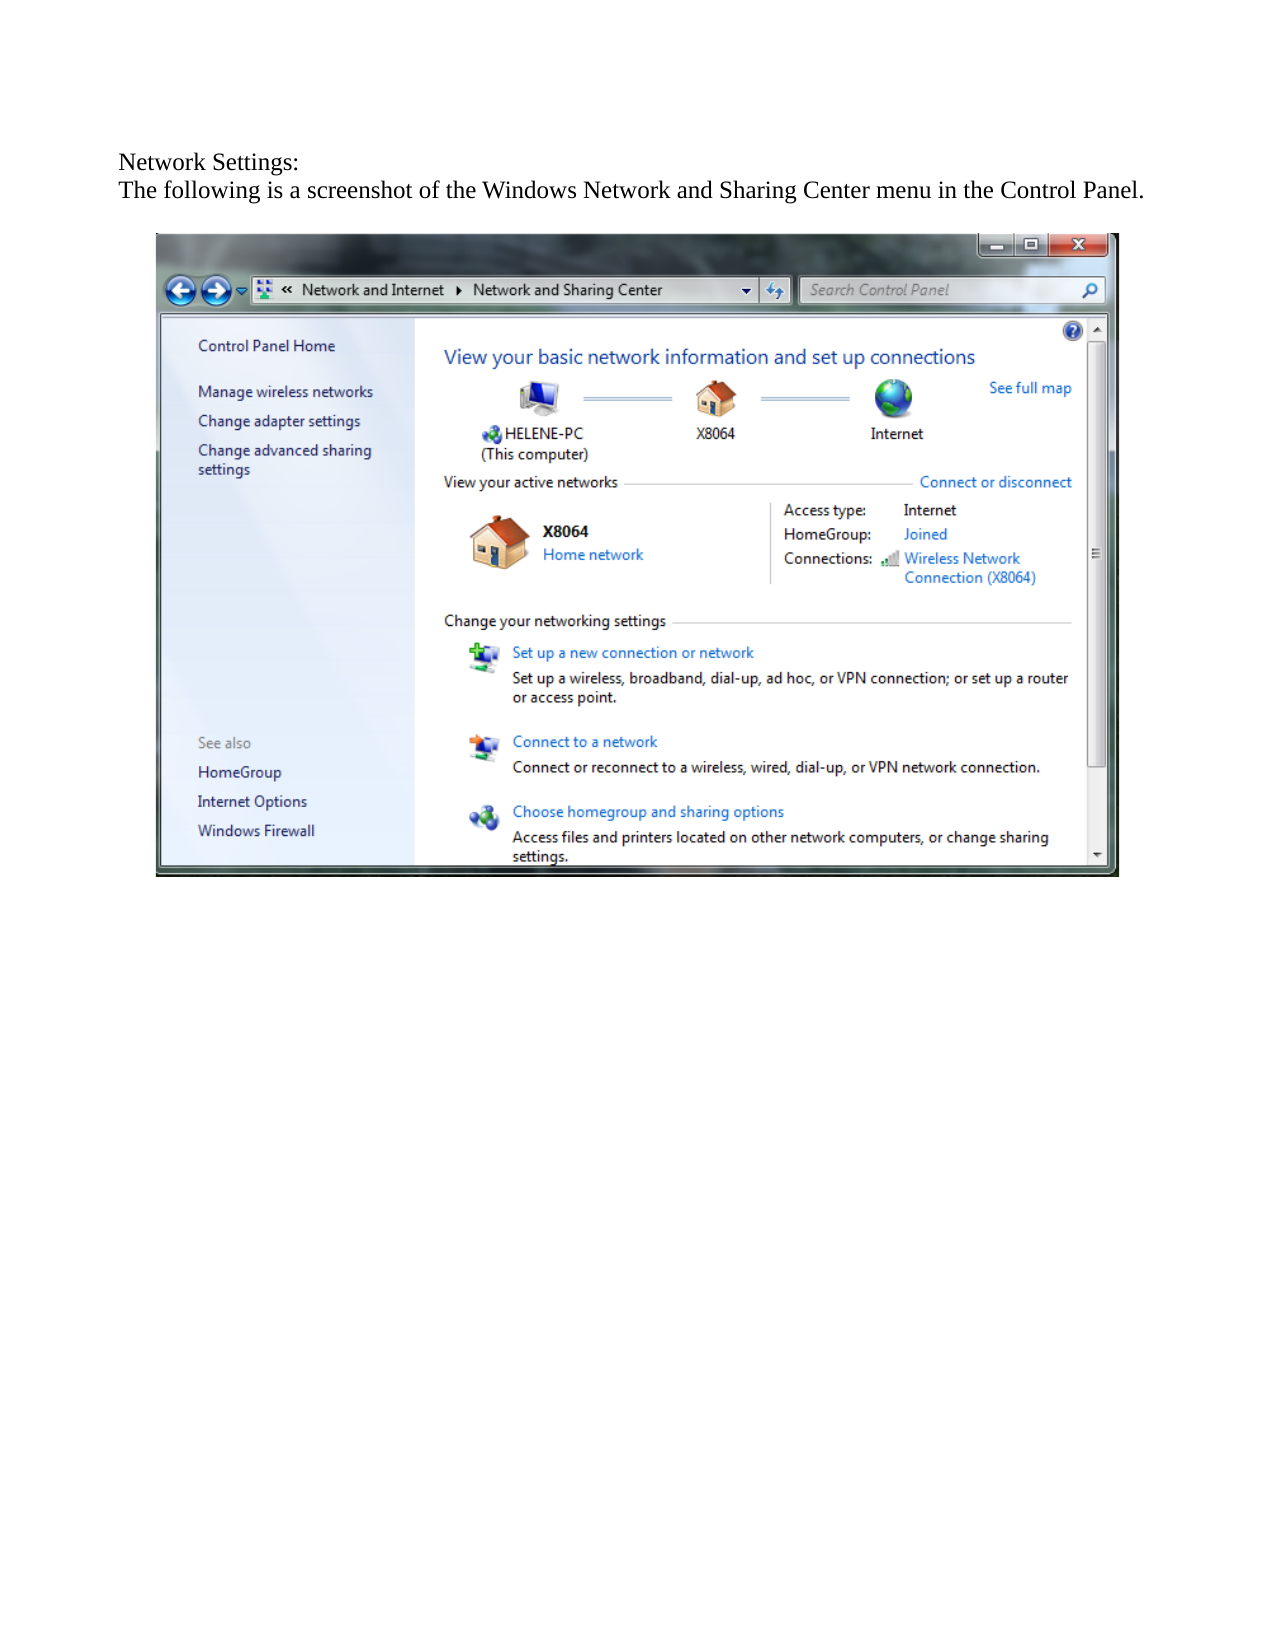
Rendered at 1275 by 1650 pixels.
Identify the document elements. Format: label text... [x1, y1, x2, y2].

text The following is a screenshot of the Windows Network and Sharing Center menu in the Control Panel. [118, 176, 1157, 204]
picture [155, 233, 1120, 877]
text Network Settings: [118, 147, 1157, 176]
